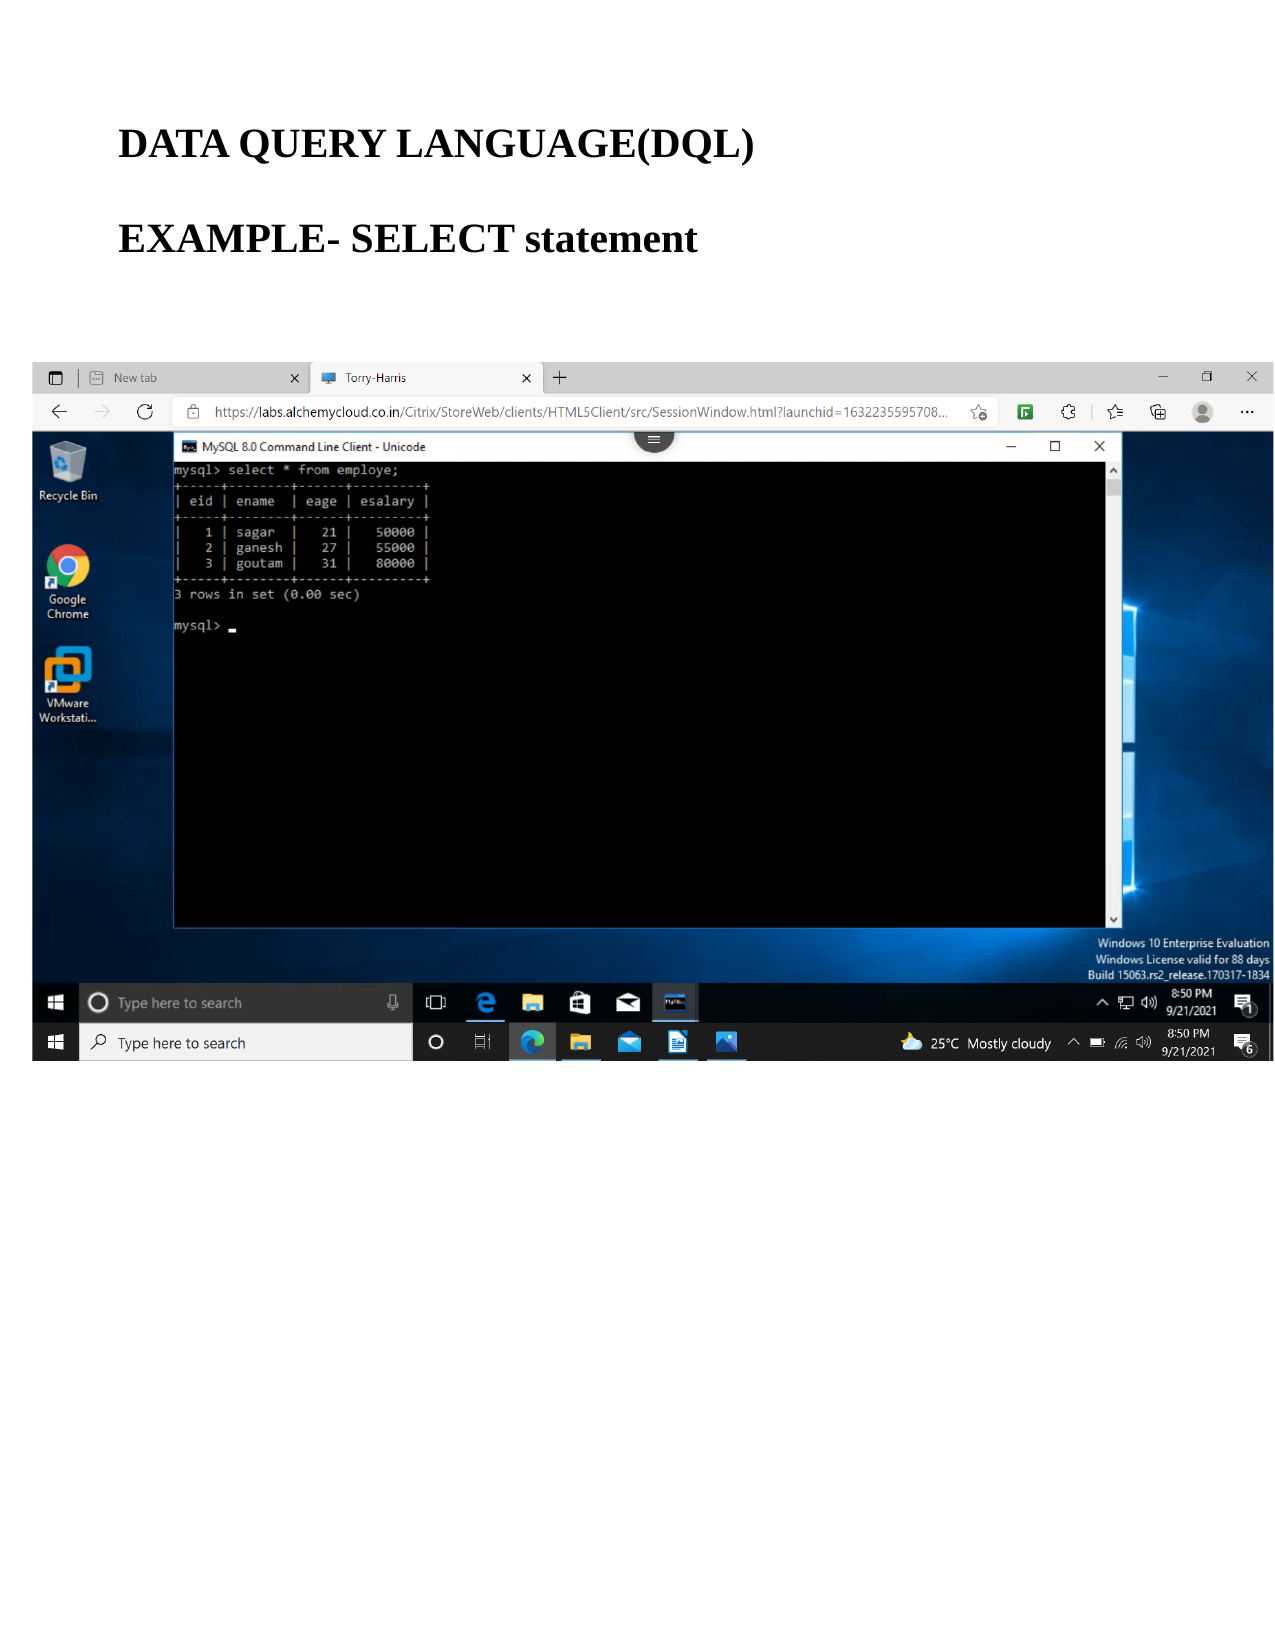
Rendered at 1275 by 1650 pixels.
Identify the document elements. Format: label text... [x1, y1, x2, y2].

text DATA QUERY LANGUAGE(DQL) [118, 118, 1157, 166]
text EXAMPLE- SELECT statement [118, 214, 1157, 262]
picture [32, 362, 1274, 1061]
